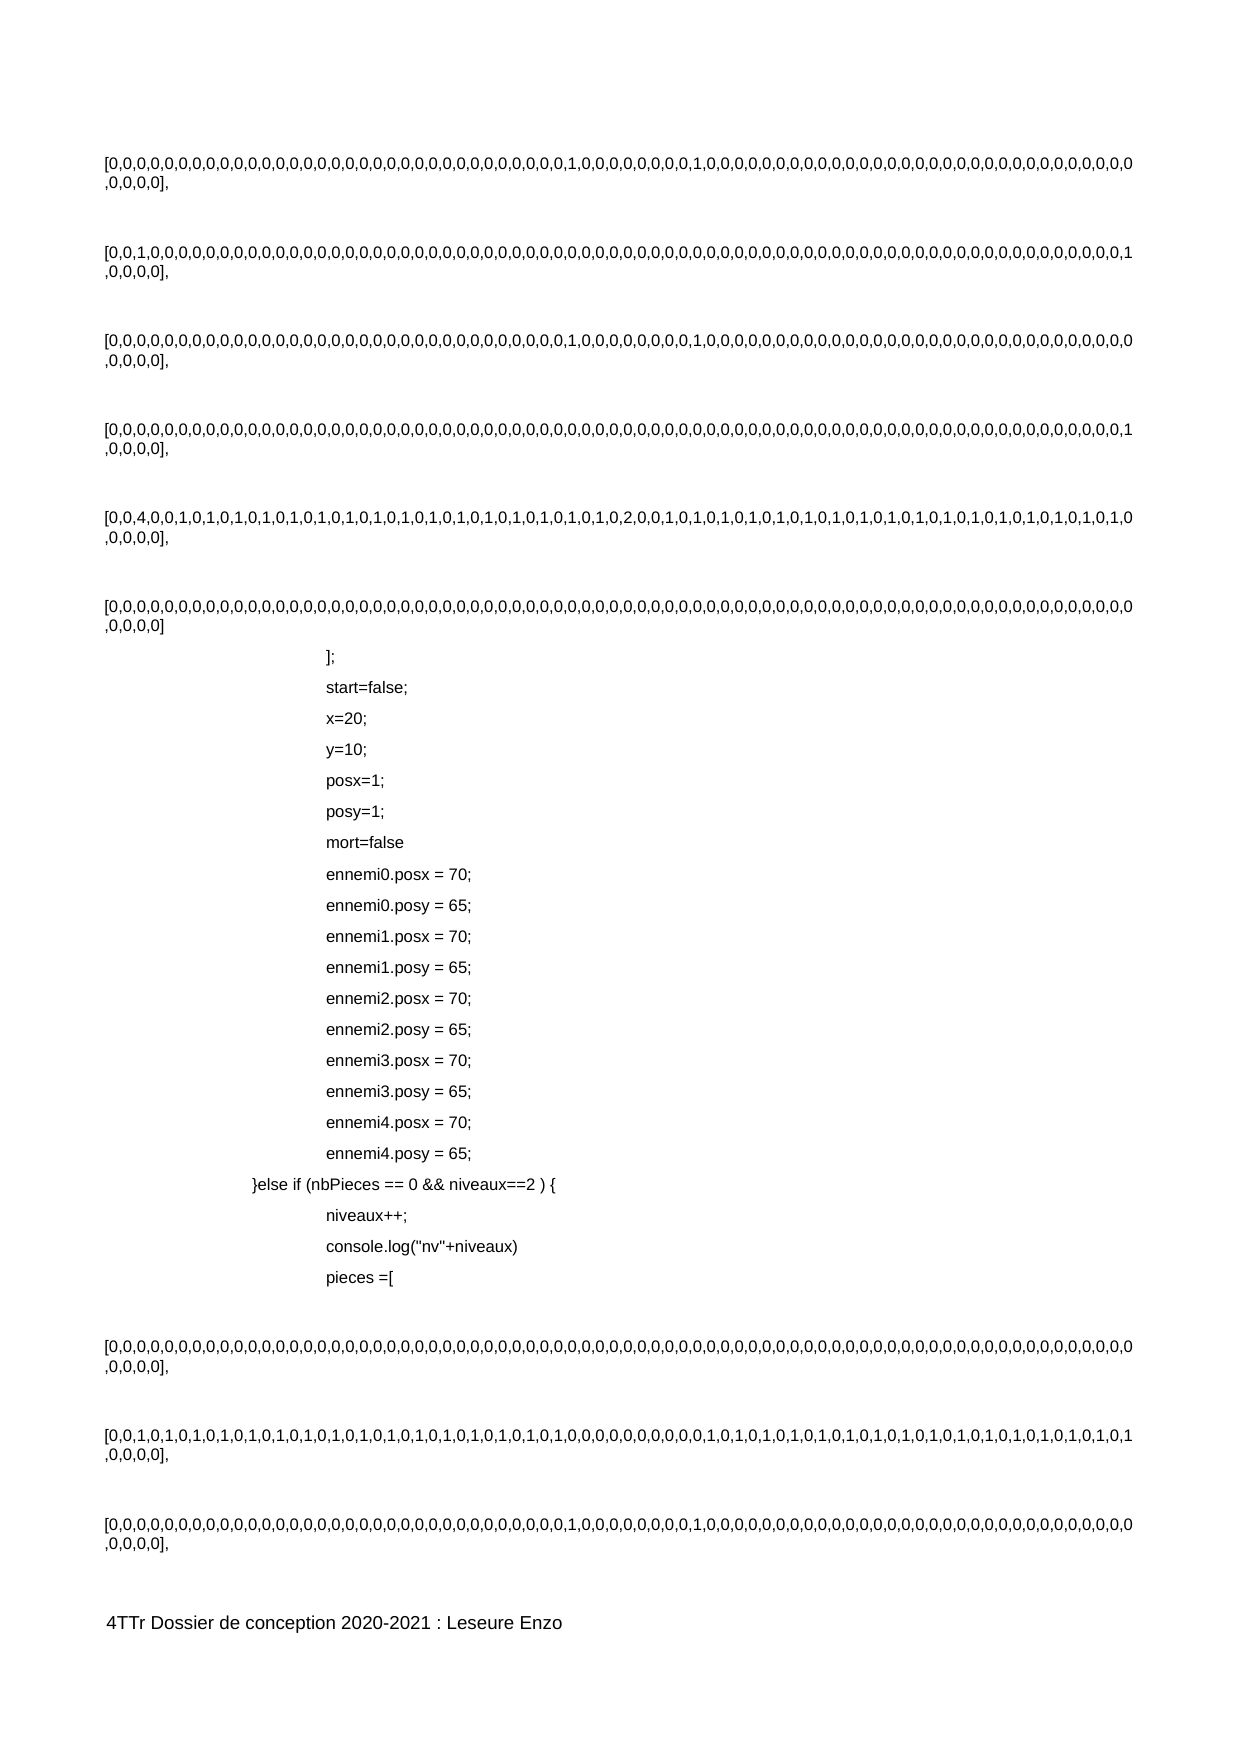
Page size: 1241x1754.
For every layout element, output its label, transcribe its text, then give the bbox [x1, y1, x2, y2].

text ennemi3.posx = 70; [104, 1051, 1134, 1070]
text [0,0,0,0,0,0,0,0,0,0,0,0,0,0,0,0,0,0,0,0,0,0,0,0,0,0,0,0,0,0,0,0,0,0,0,0,0,0,0,0,0,0,0,0,0,0,0,0,0,0,0,0,0,0,0,0,0,0,0,0,0,0,0,0,0,0,0,0,0,0,0,0,0,1,0,0,0,0], [104, 381, 1134, 458]
text niveaux++; [104, 1206, 1134, 1225]
text x=20; [104, 709, 1134, 728]
text [0,0,0,0,0,0,0,0,0,0,0,0,0,0,0,0,0,0,0,0,0,0,0,0,0,0,0,0,0,0,0,0,0,1,0,0,0,0,0,0,0,0,1,0,0,0,0,0,0,0,0,0,0,0,0,0,0,0,0,0,0,0,0,0,0,0,0,0,0,0,0,0,0,0,0,0,0,0], [104, 154, 1134, 192]
text ennemi0.posy = 65; [104, 895, 1134, 914]
text posy=1; [104, 802, 1134, 821]
text ennemi0.posx = 70; [104, 864, 1134, 883]
text ennemi4.posy = 65; [104, 1144, 1134, 1163]
text [0,0,0,0,0,0,0,0,0,0,0,0,0,0,0,0,0,0,0,0,0,0,0,0,0,0,0,0,0,0,0,0,0,0,0,0,0,0,0,0,0,0,0,0,0,0,0,0,0,0,0,0,0,0,0,0,0,0,0,0,0,0,0,0,0,0,0,0,0,0,0,0,0,0,0,0,0,0], [104, 1299, 1134, 1376]
text start=false; [104, 678, 1134, 697]
text [0,0,0,0,0,0,0,0,0,0,0,0,0,0,0,0,0,0,0,0,0,0,0,0,0,0,0,0,0,0,0,0,0,1,0,0,0,0,0,0,0,0,1,0,0,0,0,0,0,0,0,0,0,0,0,0,0,0,0,0,0,0,0,0,0,0,0,0,0,0,0,0,0,0,0,0,0,0], [104, 293, 1134, 369]
text [0,0,4,0,0,1,0,1,0,1,0,1,0,1,0,1,0,1,0,1,0,1,0,1,0,1,0,1,0,1,0,1,0,1,0,1,0,2,0,0,1,0,1,0,1,0,1,0,1,0,1,0,1,0,1,0,1,0,1,0,1,0,1,0,1,0,1,0,1,0,1,0,1,0,0,0,0,0], [104, 470, 1134, 547]
text [0,0,1,0,0,0,0,0,0,0,0,0,0,0,0,0,0,0,0,0,0,0,0,0,0,0,0,0,0,0,0,0,0,0,0,0,0,0,0,0,0,0,0,0,0,0,0,0,0,0,0,0,0,0,0,0,0,0,0,0,0,0,0,0,0,0,0,0,0,0,0,0,0,1,0,0,0,0], [104, 204, 1134, 281]
text ennemi1.posx = 70; [104, 926, 1134, 946]
text ennemi1.posy = 65; [104, 957, 1134, 977]
text }else if (nbPieces == 0 && niveaux==2 ) { [104, 1175, 1134, 1194]
text ]; [104, 647, 1134, 666]
text ennemi3.posy = 65; [104, 1082, 1134, 1101]
text ennemi4.posx = 70; [104, 1113, 1134, 1132]
text console.log("nv"+niveaux) [104, 1237, 1134, 1256]
text y=10; [104, 740, 1134, 759]
text mort=false [104, 833, 1134, 852]
text [0,0,0,0,0,0,0,0,0,0,0,0,0,0,0,0,0,0,0,0,0,0,0,0,0,0,0,0,0,0,0,0,0,1,0,0,0,0,0,0,0,0,1,0,0,0,0,0,0,0,0,0,0,0,0,0,0,0,0,0,0,0,0,0,0,0,0,0,0,0,0,0,0,0,0,0,0,0], [104, 1476, 1134, 1553]
text ennemi2.posx = 70; [104, 988, 1134, 1008]
text [0,0,1,0,1,0,1,0,1,0,1,0,1,0,1,0,1,0,1,0,1,0,1,0,1,0,1,0,1,0,1,0,1,0,0,0,0,0,0,0,0,0,0,1,0,1,0,1,0,1,0,1,0,1,0,1,0,1,0,1,0,1,0,1,0,1,0,1,0,1,0,1,0,1,0,0,0,0], [104, 1387, 1134, 1464]
text [0,0,0,0,0,0,0,0,0,0,0,0,0,0,0,0,0,0,0,0,0,0,0,0,0,0,0,0,0,0,0,0,0,0,0,0,0,0,0,0,0,0,0,0,0,0,0,0,0,0,0,0,0,0,0,0,0,0,0,0,0,0,0,0,0,0,0,0,0,0,0,0,0,0,0,0,0,0] [104, 558, 1134, 635]
text posx=1; [104, 771, 1134, 790]
text ennemi2.posy = 65; [104, 1019, 1134, 1039]
text pieces =[ [104, 1268, 1134, 1287]
